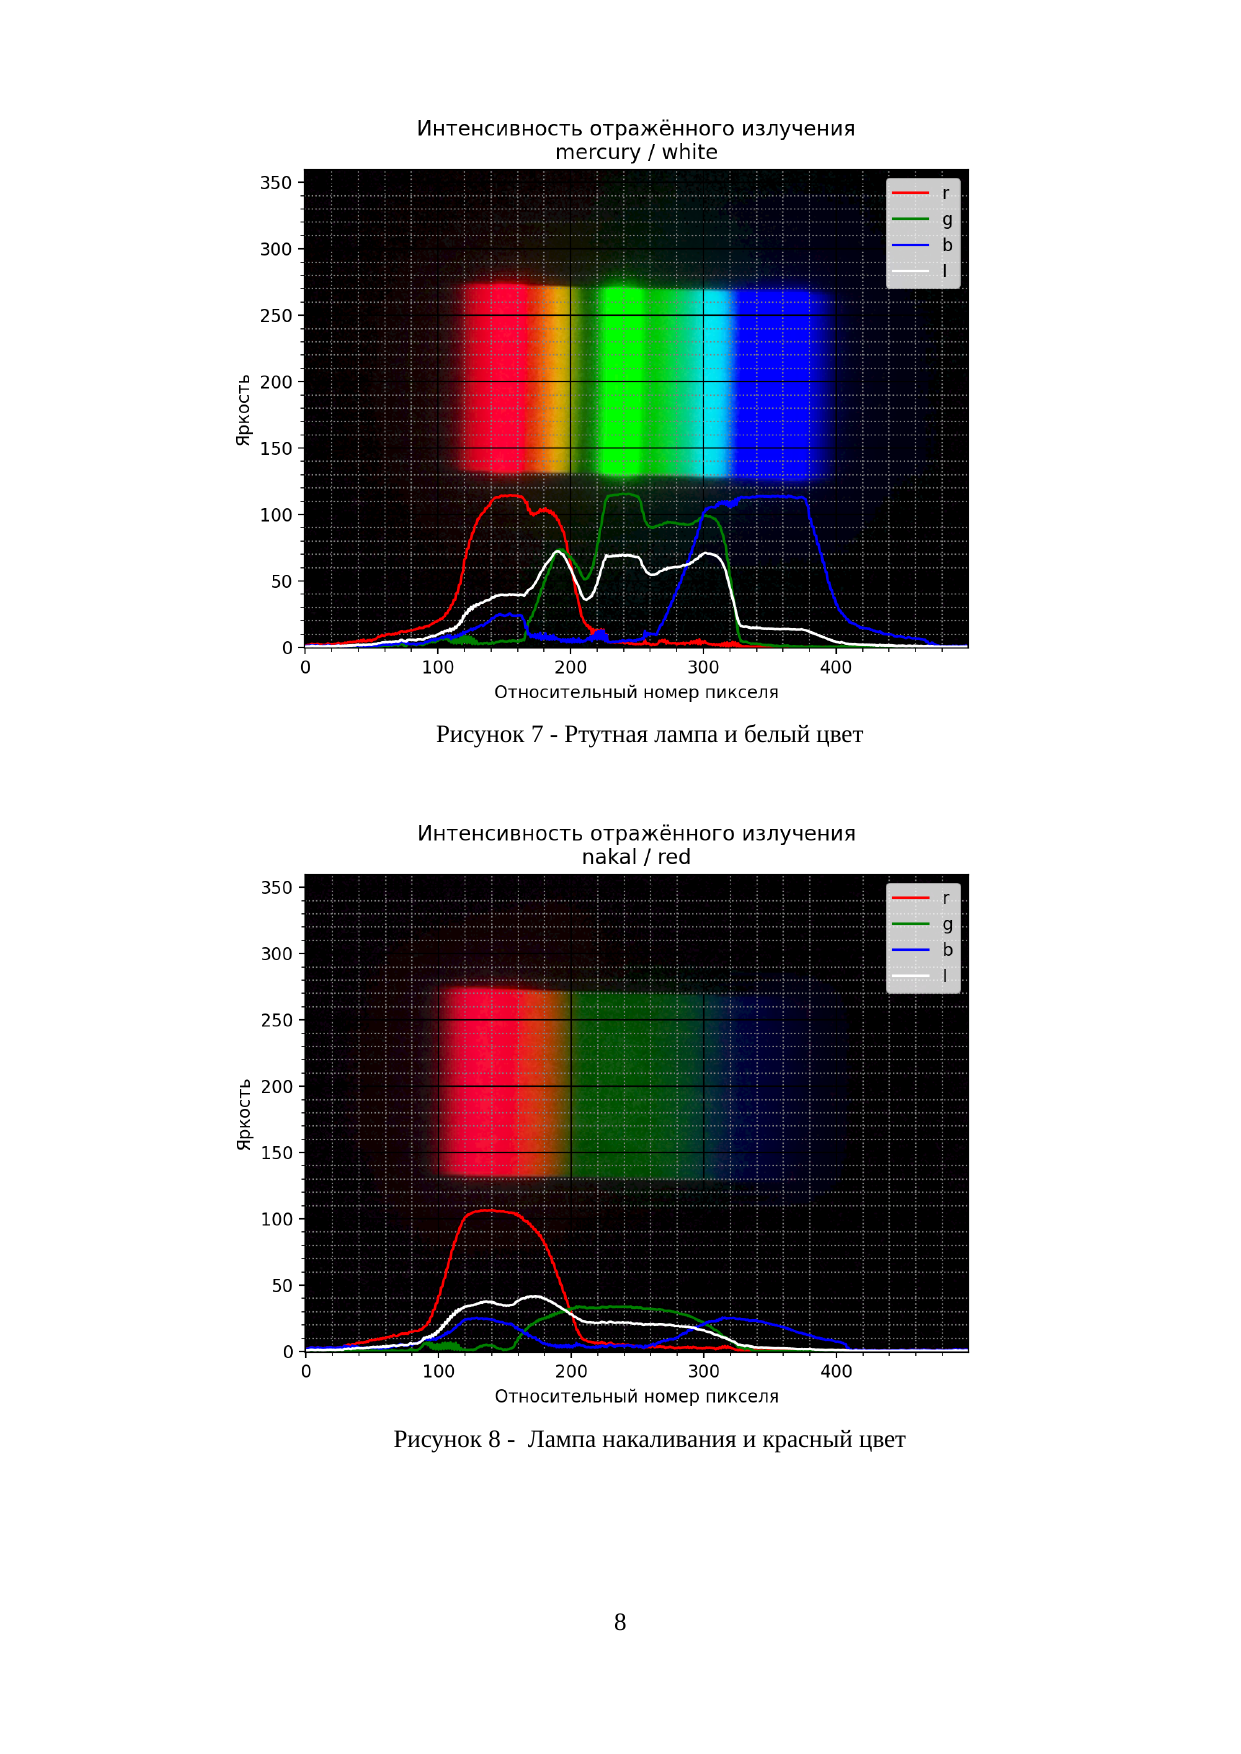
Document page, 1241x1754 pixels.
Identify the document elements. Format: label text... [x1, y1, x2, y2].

text Рисунок 8 - Лампа накаливания и красный цвет [177, 1420, 1122, 1453]
picture [0, 95, 1241, 716]
text Рисунок 7 - Ртутная лампа и белый цвет [177, 716, 1122, 748]
picture [1, 800, 1241, 1420]
